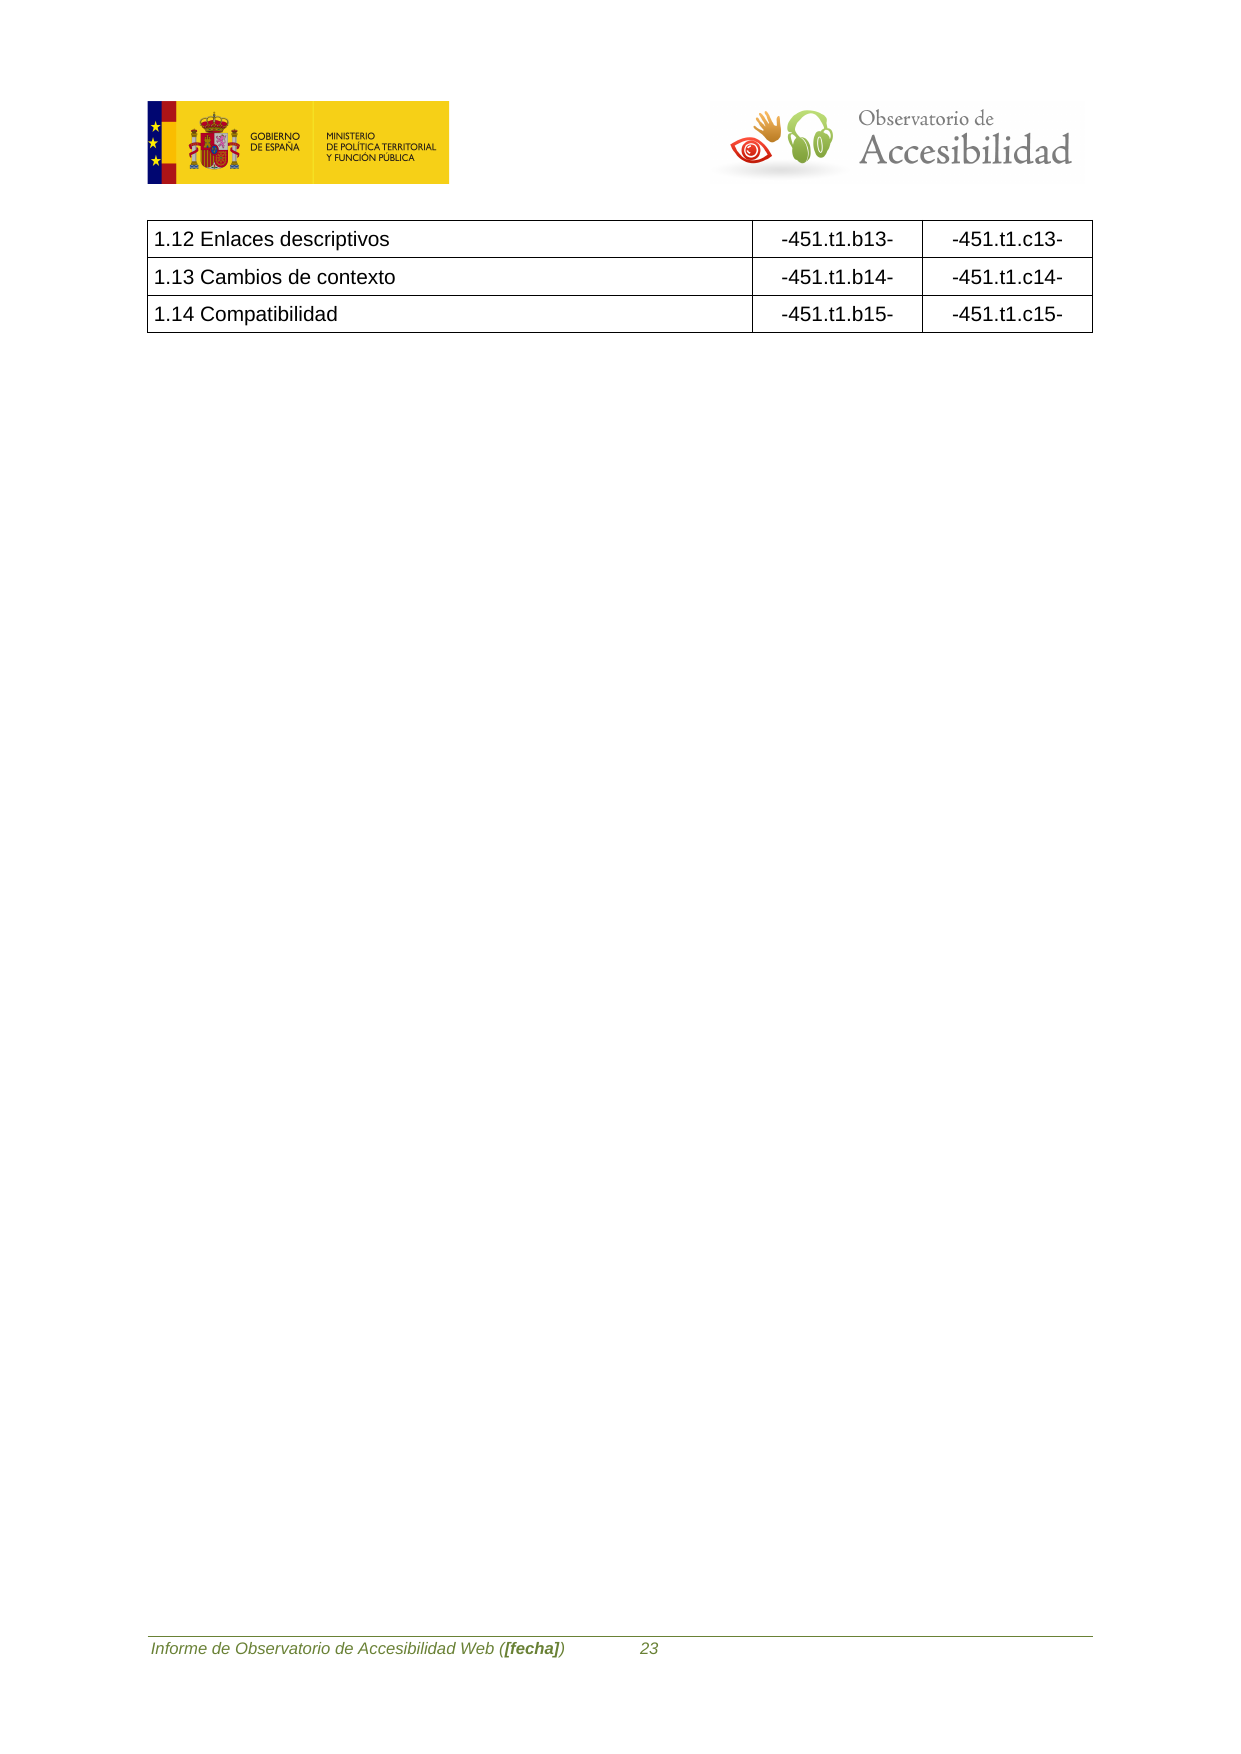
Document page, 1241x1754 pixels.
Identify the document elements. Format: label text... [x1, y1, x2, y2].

table_cell 1.14 Compatibilidad [148, 296, 752, 332]
picture [147, 101, 450, 184]
picture [710, 101, 1086, 184]
table_cell -451.t1.c13- [923, 221, 1092, 257]
table_cell -451.t1.c15- [923, 296, 1092, 332]
table_cell -451.t1.b14- [753, 258, 922, 295]
table_cell -451.t1.b13- [753, 221, 922, 257]
table_cell 1.13 Cambios de contexto [148, 258, 752, 295]
table_cell -451.t1.b15- [753, 296, 922, 332]
table_cell -451.t1.c14- [923, 258, 1092, 295]
table_cell 1.12 Enlaces descriptivos [148, 221, 752, 257]
